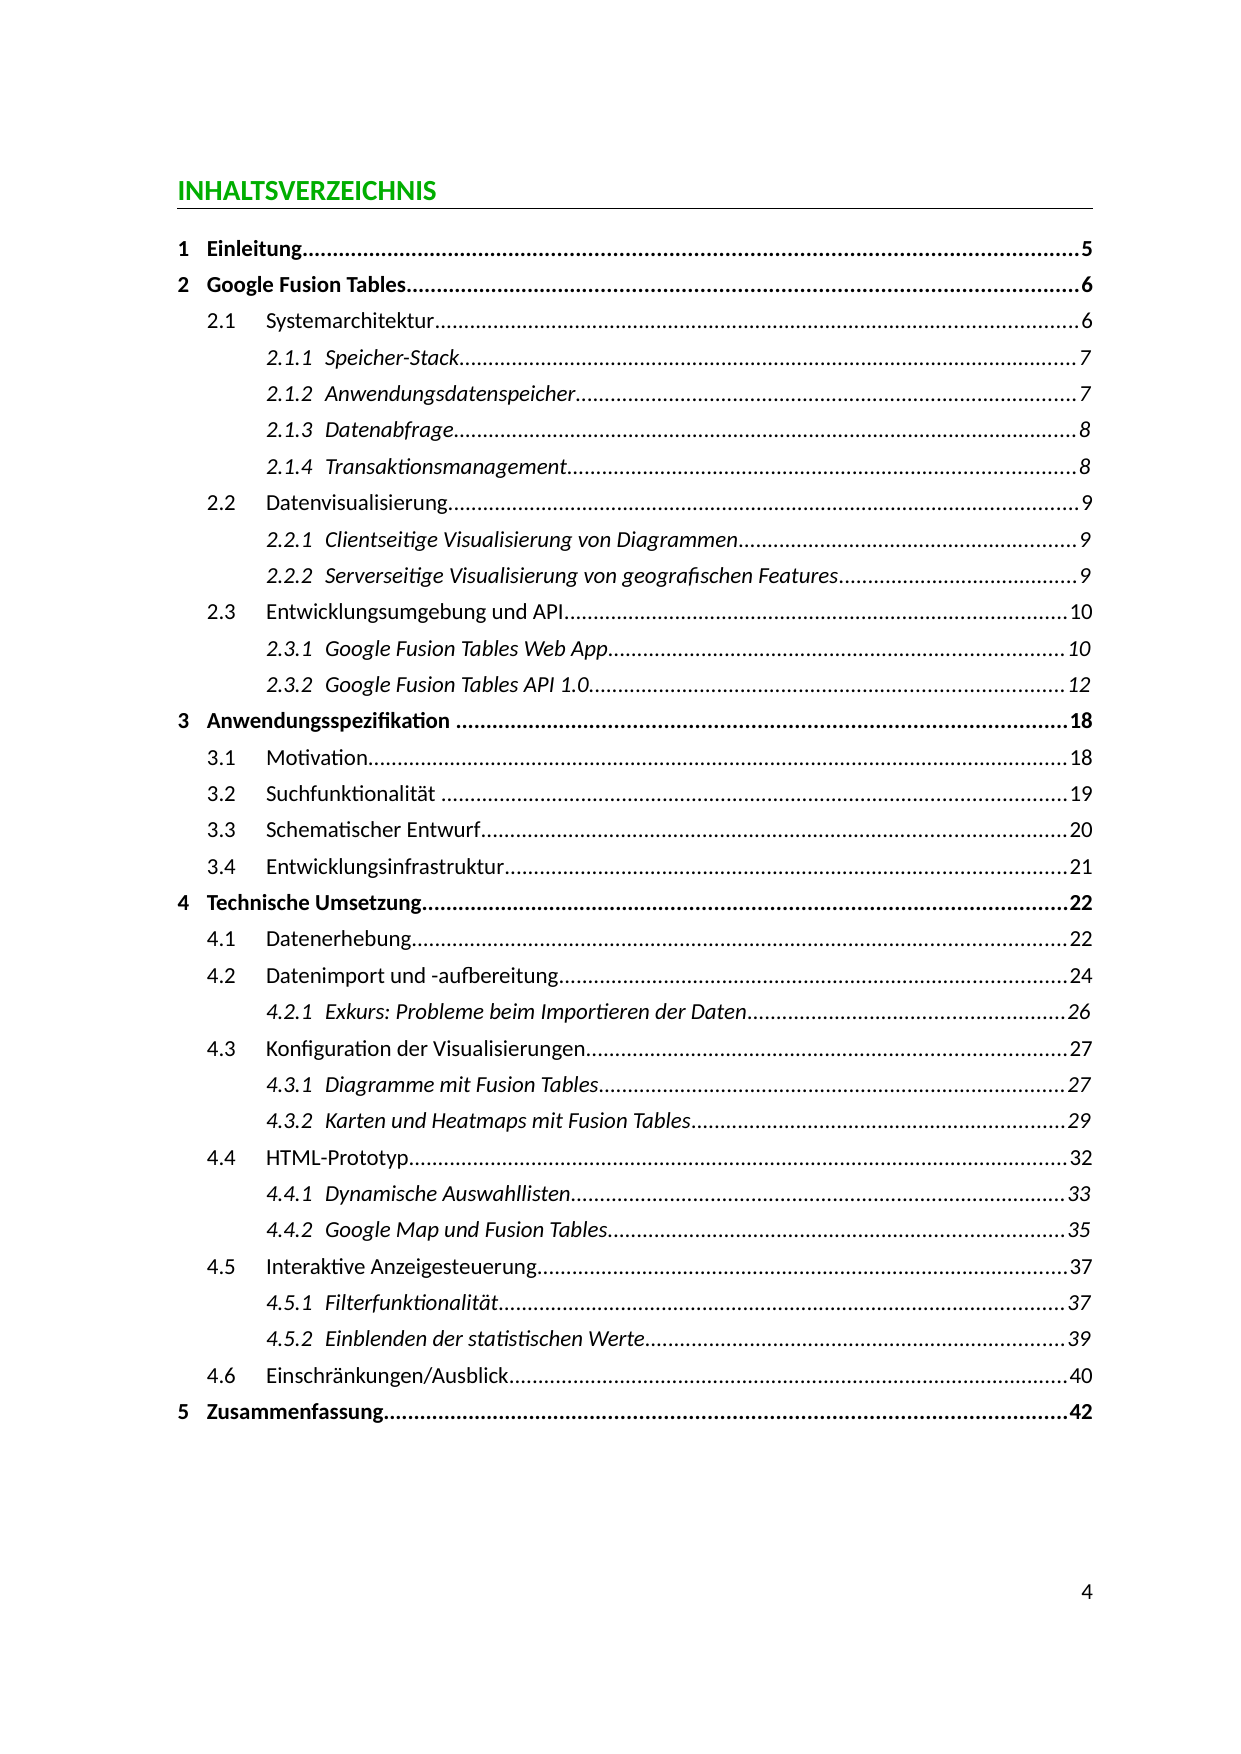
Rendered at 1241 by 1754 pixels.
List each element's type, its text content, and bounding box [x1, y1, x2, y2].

text 3.2 Suchfunktionalität 19 [207, 779, 1093, 807]
text 4.4.2 Google Map und Fusion Tables 35 [266, 1215, 1093, 1243]
text 2 Google Fusion Tables 6 [177, 270, 1093, 298]
text 4.2.1 Exkurs: Probleme beim Importieren der Daten 26 [266, 997, 1093, 1025]
text 2.2.2 Serverseitige Visualisierung von geografischen Features 9 [266, 561, 1093, 589]
text 2.1.4 Transaktionsmanagement 8 [266, 452, 1093, 480]
text 4.1 Datenerhebung 22 [207, 924, 1093, 953]
text 2.1.3 Datenabfrage 8 [266, 416, 1093, 444]
text 2.1.1 Speicher-Stack 7 [266, 343, 1093, 371]
text 2.3 Entwicklungsumgebung und API 10 [207, 597, 1093, 625]
text 3.1 Motivation 18 [207, 743, 1093, 771]
subtitle Inhaltsverzeichnis [177, 172, 1093, 208]
text 3 Anwendungsspezifikation 18 [177, 706, 1093, 734]
text 2.3.1 Google Fusion Tables Web App 10 [266, 634, 1093, 662]
text 4.4.1 Dynamische Auswahllisten 33 [266, 1179, 1093, 1207]
text 2.1.2 Anwendungsdatenspeicher 7 [266, 379, 1093, 407]
text 4.5 Interaktive Anzeigesteuerung 37 [207, 1252, 1093, 1280]
text 2.1 Systemarchitektur 6 [207, 307, 1093, 334]
text 2.2.1 Clientseitige Visualisierung von Diagrammen 9 [266, 525, 1093, 553]
text 3.4 Entwicklungsinfrastruktur 21 [207, 852, 1093, 880]
text 4.3 Konfiguration der Visualisierungen 27 [207, 1034, 1093, 1062]
text 4.5.2 Einblenden der statistischen Werte 39 [266, 1324, 1093, 1352]
text 4.3.1 Diagramme mit Fusion Tables 27 [266, 1070, 1093, 1098]
text 4.4 HTML-Prototyp 32 [207, 1143, 1093, 1171]
text 4 Technische Umsetzung 22 [177, 888, 1093, 916]
text 4.3.2 Karten und Heatmaps mit Fusion Tables 29 [266, 1106, 1093, 1134]
text 4.6 Einschränkungen/Ausblick 40 [207, 1361, 1093, 1389]
text 5 Zusammenfassung 42 [177, 1397, 1093, 1425]
text 1 Einleitung 5 [177, 234, 1093, 262]
text 2.2 Datenvisualisierung 9 [207, 488, 1093, 516]
text 4.2 Datenimport und -aufbereitung 24 [207, 961, 1093, 989]
text 3.3 Schematischer Entwurf 20 [207, 816, 1093, 843]
text 2.3.2 Google Fusion Tables API 1.0 12 [266, 670, 1093, 698]
text 4.5.1 Filterfunktionalität 37 [266, 1288, 1093, 1316]
